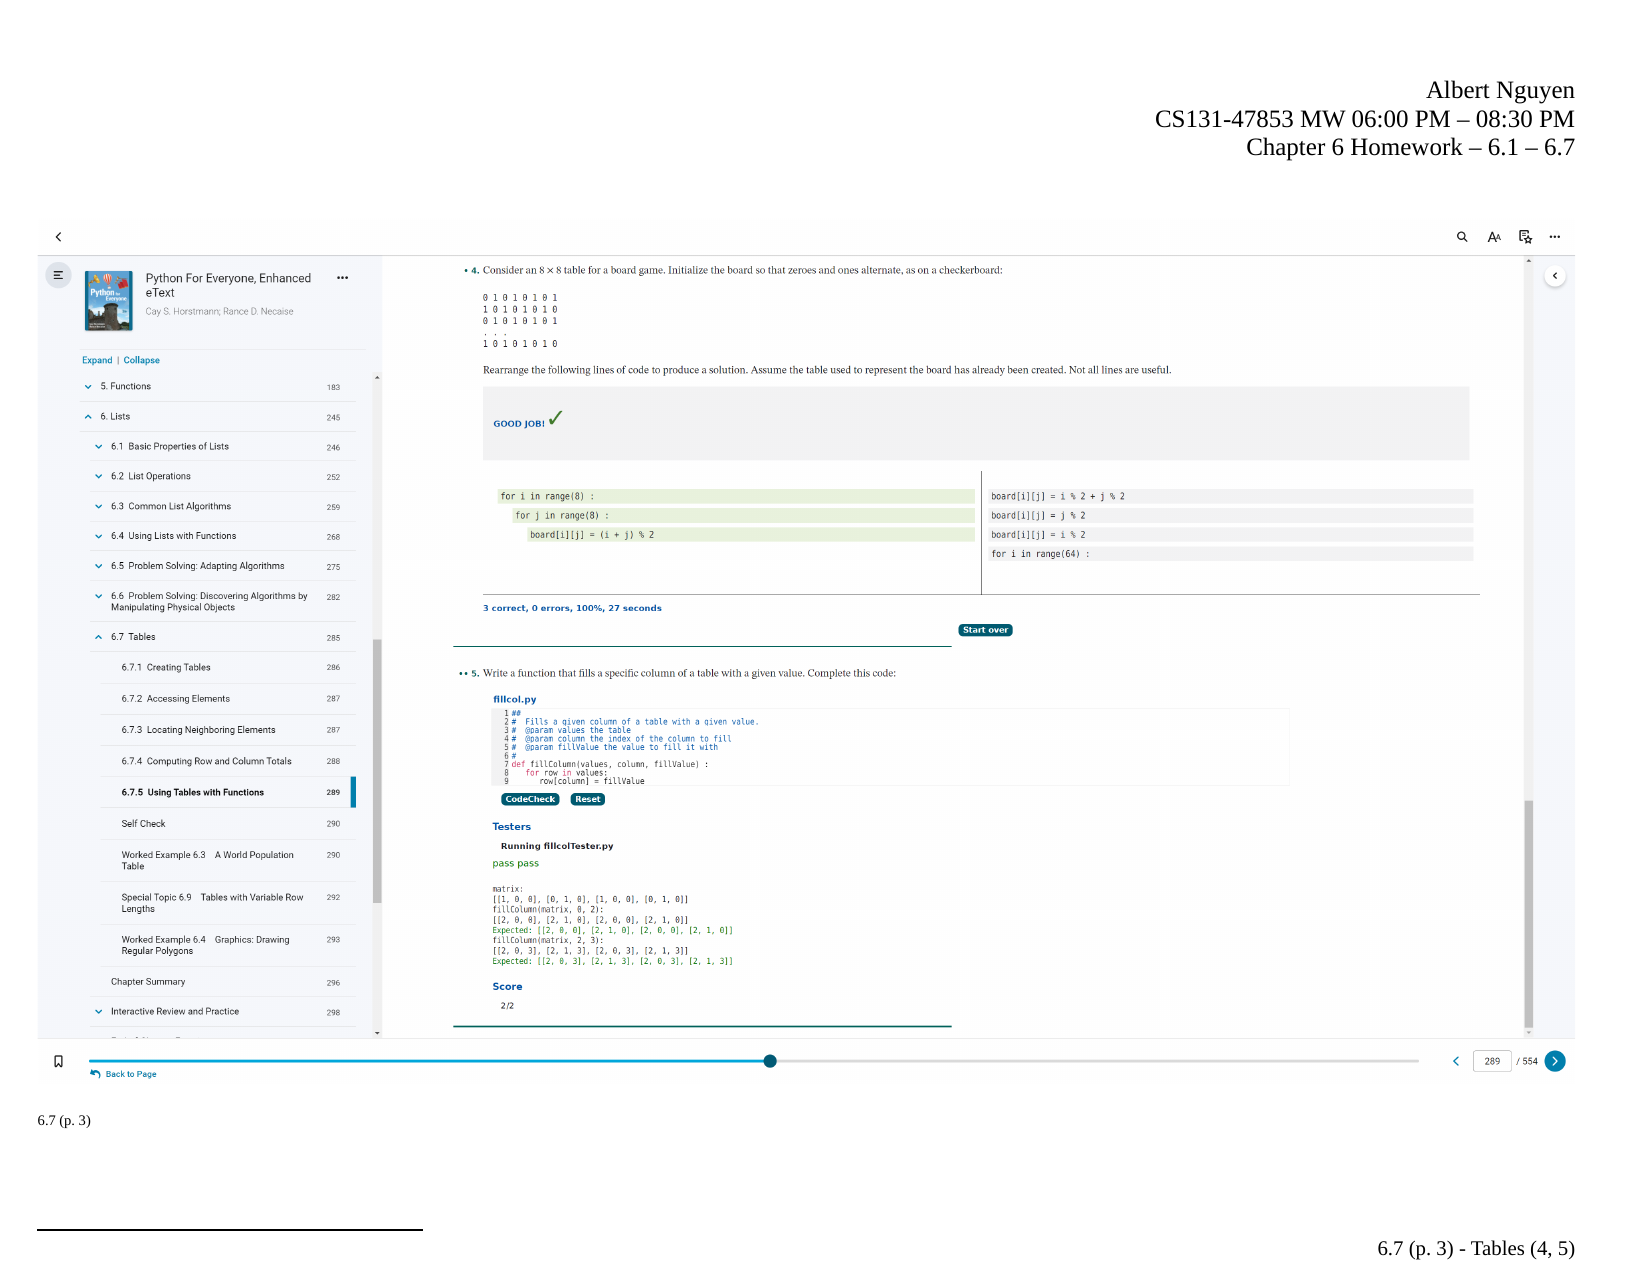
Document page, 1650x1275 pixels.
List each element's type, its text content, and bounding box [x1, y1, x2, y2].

picture [37, 218, 1575, 1084]
text - Tables (4, 5) [37, 1236, 1575, 1260]
